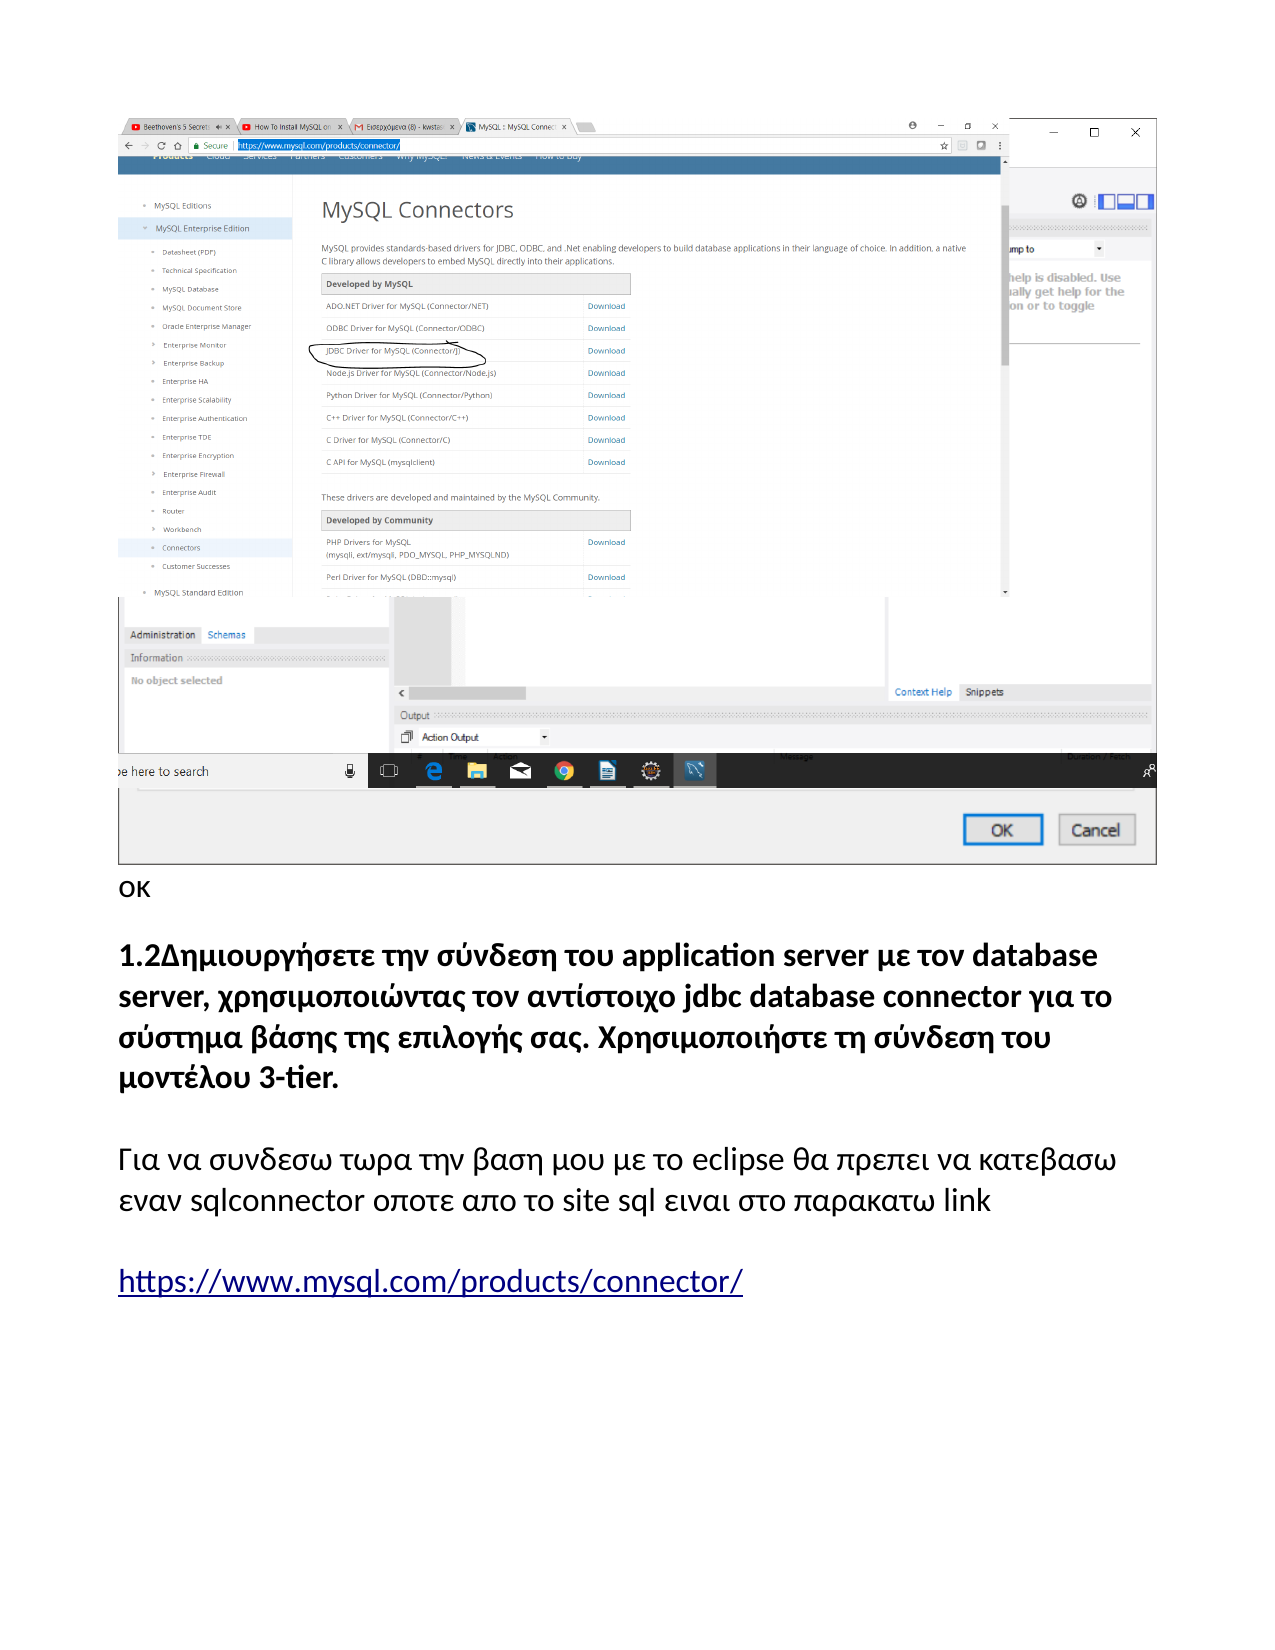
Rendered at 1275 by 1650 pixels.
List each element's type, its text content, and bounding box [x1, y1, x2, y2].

text οκ [118, 865, 1157, 905]
text https://www.mysql.com/products/connector/ [118, 1260, 1157, 1301]
text Για να συνδεσω τωρα την βαση μου με το eclipse θα πρεπει να κατεβασω εναν sqlconnector οποτε απο το site sql ειναι στο παρακατω link [118, 1138, 1157, 1219]
text 1.2Δημιουργήσετε την σύνδεση του application server με τον database server, χρησιμοποιώντας τον αντίστοιχο jdbc database connector για το σύστημα βάσης της επιλογής σας. Χρησιμοποιήστε τη σύνδεση του μοντέλου 3-tier. [118, 934, 1157, 1097]
picture [118, 118, 1157, 865]
